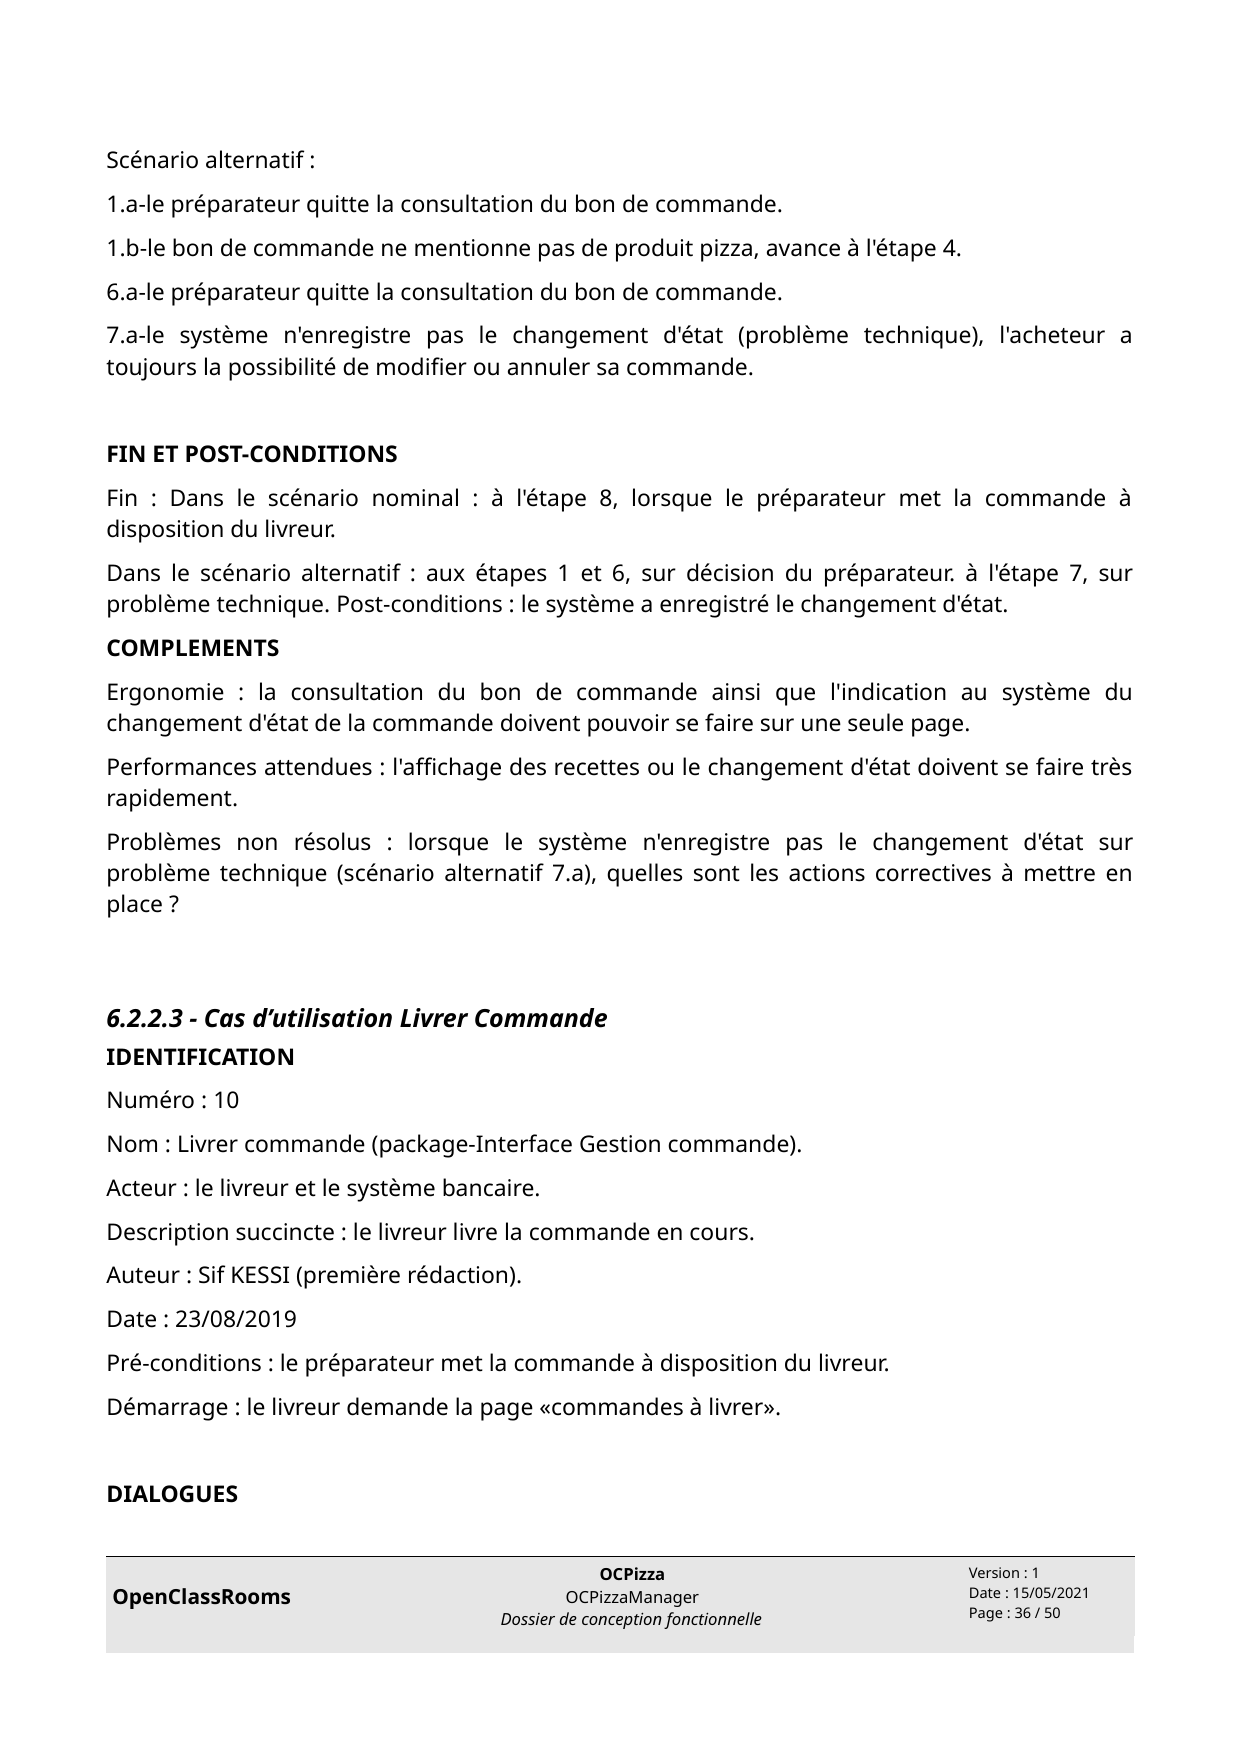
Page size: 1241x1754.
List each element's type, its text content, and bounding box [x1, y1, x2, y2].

text Nom : Livrer commande (package-Interface Gestion commande). [106, 1128, 1134, 1159]
text 6.a-le préparateur quitte la consultation du bon de commande. [106, 275, 1134, 307]
text Performances attendues : l'affichage des recettes ou le changement d'état doivent se faire très rapidement. [106, 750, 1134, 813]
text FIN ET POST-CONDITIONS [106, 438, 1134, 469]
text Auteur : Sif KESSI (première rédaction). [106, 1259, 1134, 1291]
text 1.a-le préparateur quitte la consultation du bon de commande. [106, 188, 1134, 219]
text Ergonomie : la consultation du bon de commande ainsi que l'indication au système du changement d'état de la commande doivent pouvoir se faire sur une seule page. [106, 675, 1134, 738]
text Description succincte : le livreur livre la commande en cours. [106, 1216, 1134, 1247]
text 1.b-le bon de commande ne mentionne pas de produit pizza, avance à l'étape 4. [106, 232, 1134, 263]
text Acteur : le livreur et le système bancaire. [106, 1172, 1134, 1203]
text Pré-conditions : le préparateur met la commande à disposition du livreur. [106, 1347, 1134, 1378]
text IDENTIFICATION [106, 1041, 1134, 1072]
text COMPLEMENTS [106, 632, 1134, 663]
text DIALOGUES [106, 1478, 1134, 1509]
text Dans le scénario alternatif : aux étapes 1 et 6, sur décision du préparateur. à l'étape 7, sur problème technique. Post-conditions : le système a enregistré le changement d'état. [106, 557, 1134, 619]
text Numéro : 10 [106, 1084, 1134, 1116]
text Scénario alternatif : [106, 144, 1134, 175]
subtitle Cas d’utilisation Livrer Commande [106, 1000, 1134, 1034]
text Fin : Dans le scénario nominal : à l'étape 8, lorsque le préparateur met la commande à disposition du livreur. [106, 482, 1134, 544]
text Démarrage : le livreur demande la page «commandes à livrer». [106, 1391, 1134, 1422]
text Date : 23/08/2019 [106, 1303, 1134, 1334]
text Problèmes non résolus : lorsque le système n'enregistre pas le changement d'état sur problème technique (scénario alternatif 7.a), quelles sont les actions correctives à mettre en place ? [106, 825, 1134, 919]
text 7.a-le système n'enregistre pas le changement d'état (problème technique), l'acheteur a toujours la possibilité de modifier ou annuler sa commande. [106, 319, 1134, 382]
